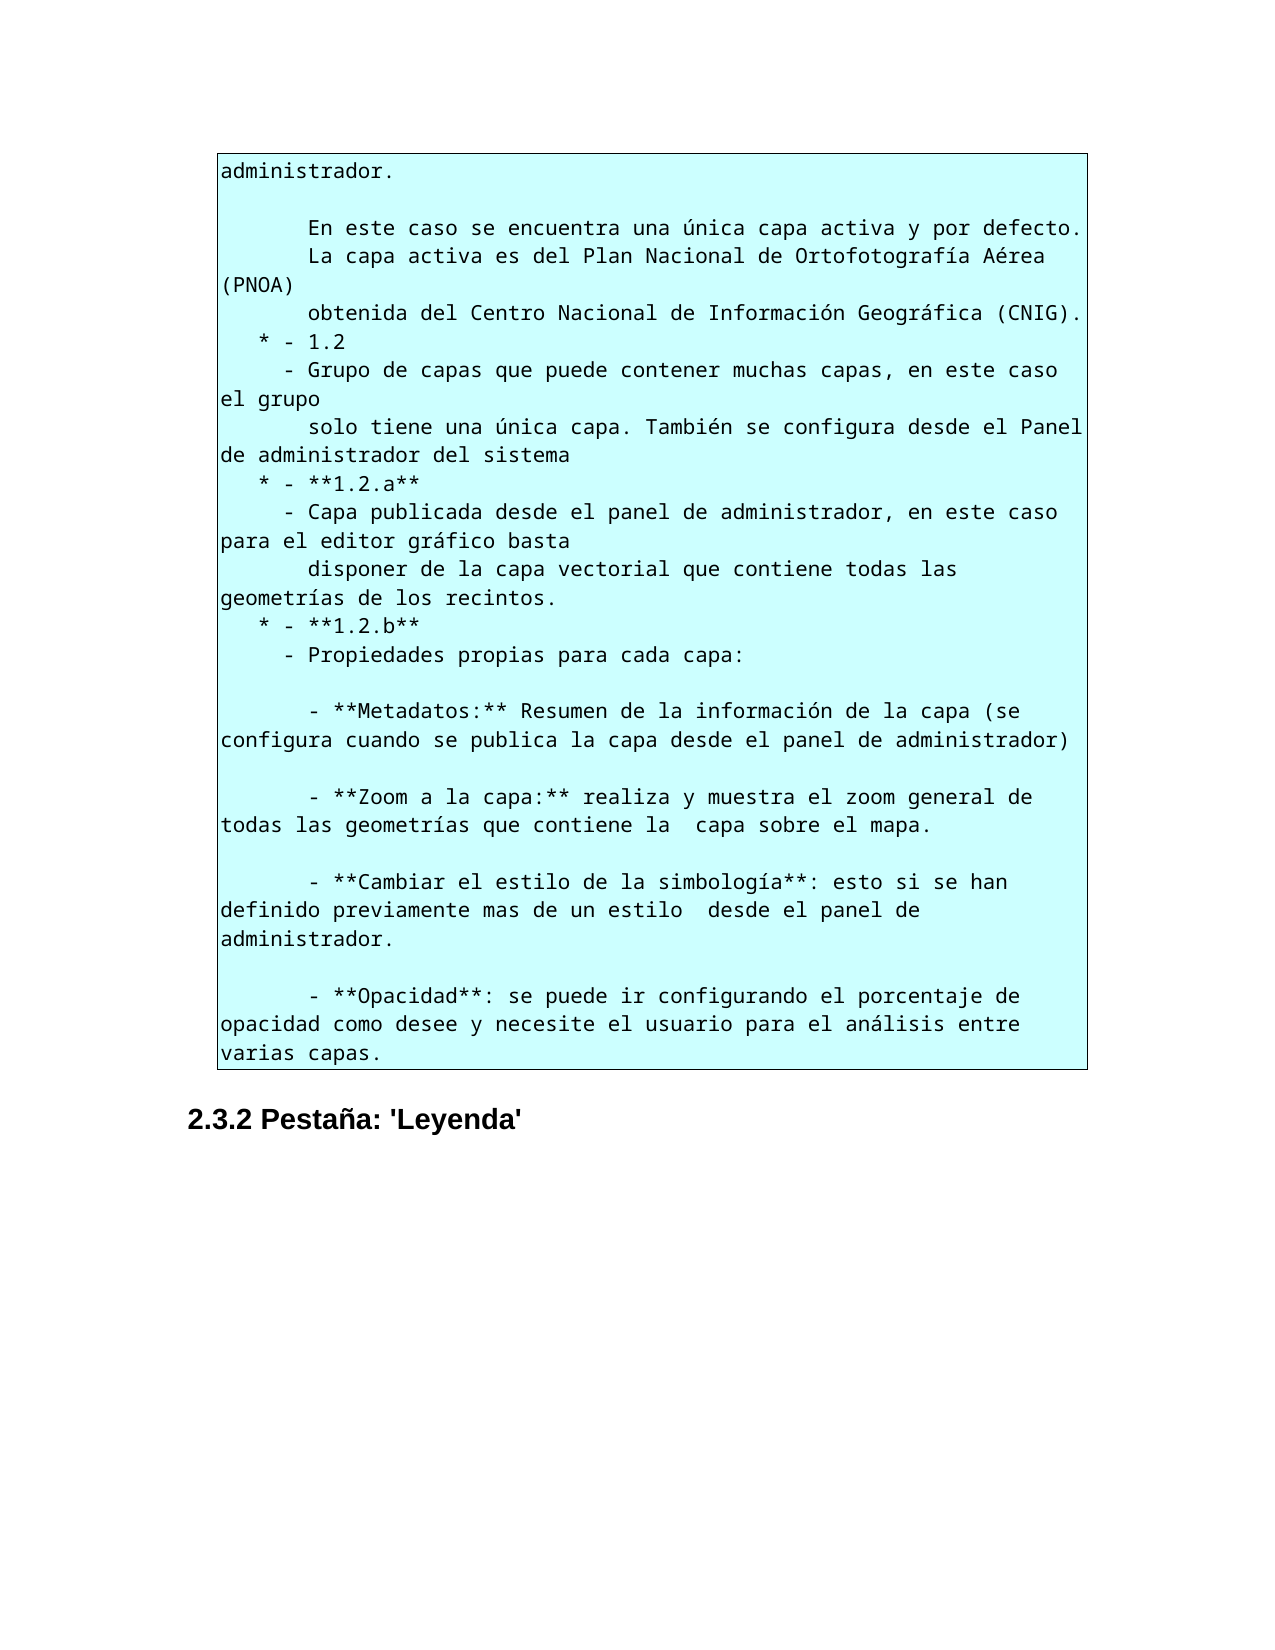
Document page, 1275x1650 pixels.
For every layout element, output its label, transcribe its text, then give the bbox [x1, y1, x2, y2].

text administrador. En este caso se encuentra una única capa activa y por defecto. La capa activa es del Plan Nacional de Ortofotografía Aérea (PNOA) obtenida del Centro Nacional de Información Geográfica (CNIG). * - 1.2 - Grupo de capas que puede contener muchas capas, en este caso el grupo solo tiene una única capa. También se configura desde el Panel de administrador del sistema * - **1.2.a** - Capa publicada desde el panel de administrador, en este caso para el editor gráfico basta disponer de la capa vectorial que contiene todas las geometrías de los recintos. * - **1.2.b** - Propiedades propias para cada capa: - **Metadatos:** Resumen de la información de la capa (se configura cuando se publica la capa desde el panel de administrador) - **Zoom a la capa:** realiza y muestra el zoom general de todas las geometrías que contiene la capa sobre el mapa. - **Cambiar el estilo de la simbología**: esto si se han definido previamente mas de un estilo desde el panel de administrador. - **Opacidad**: se puede ir configurando el porcentaje de opacidad como desee y necesite el usuario para el análisis entre varias capas. [218, 154, 1087, 1069]
subtitle 2.3.2 Pestaña: 'Leyenda' [187, 1103, 1087, 1136]
